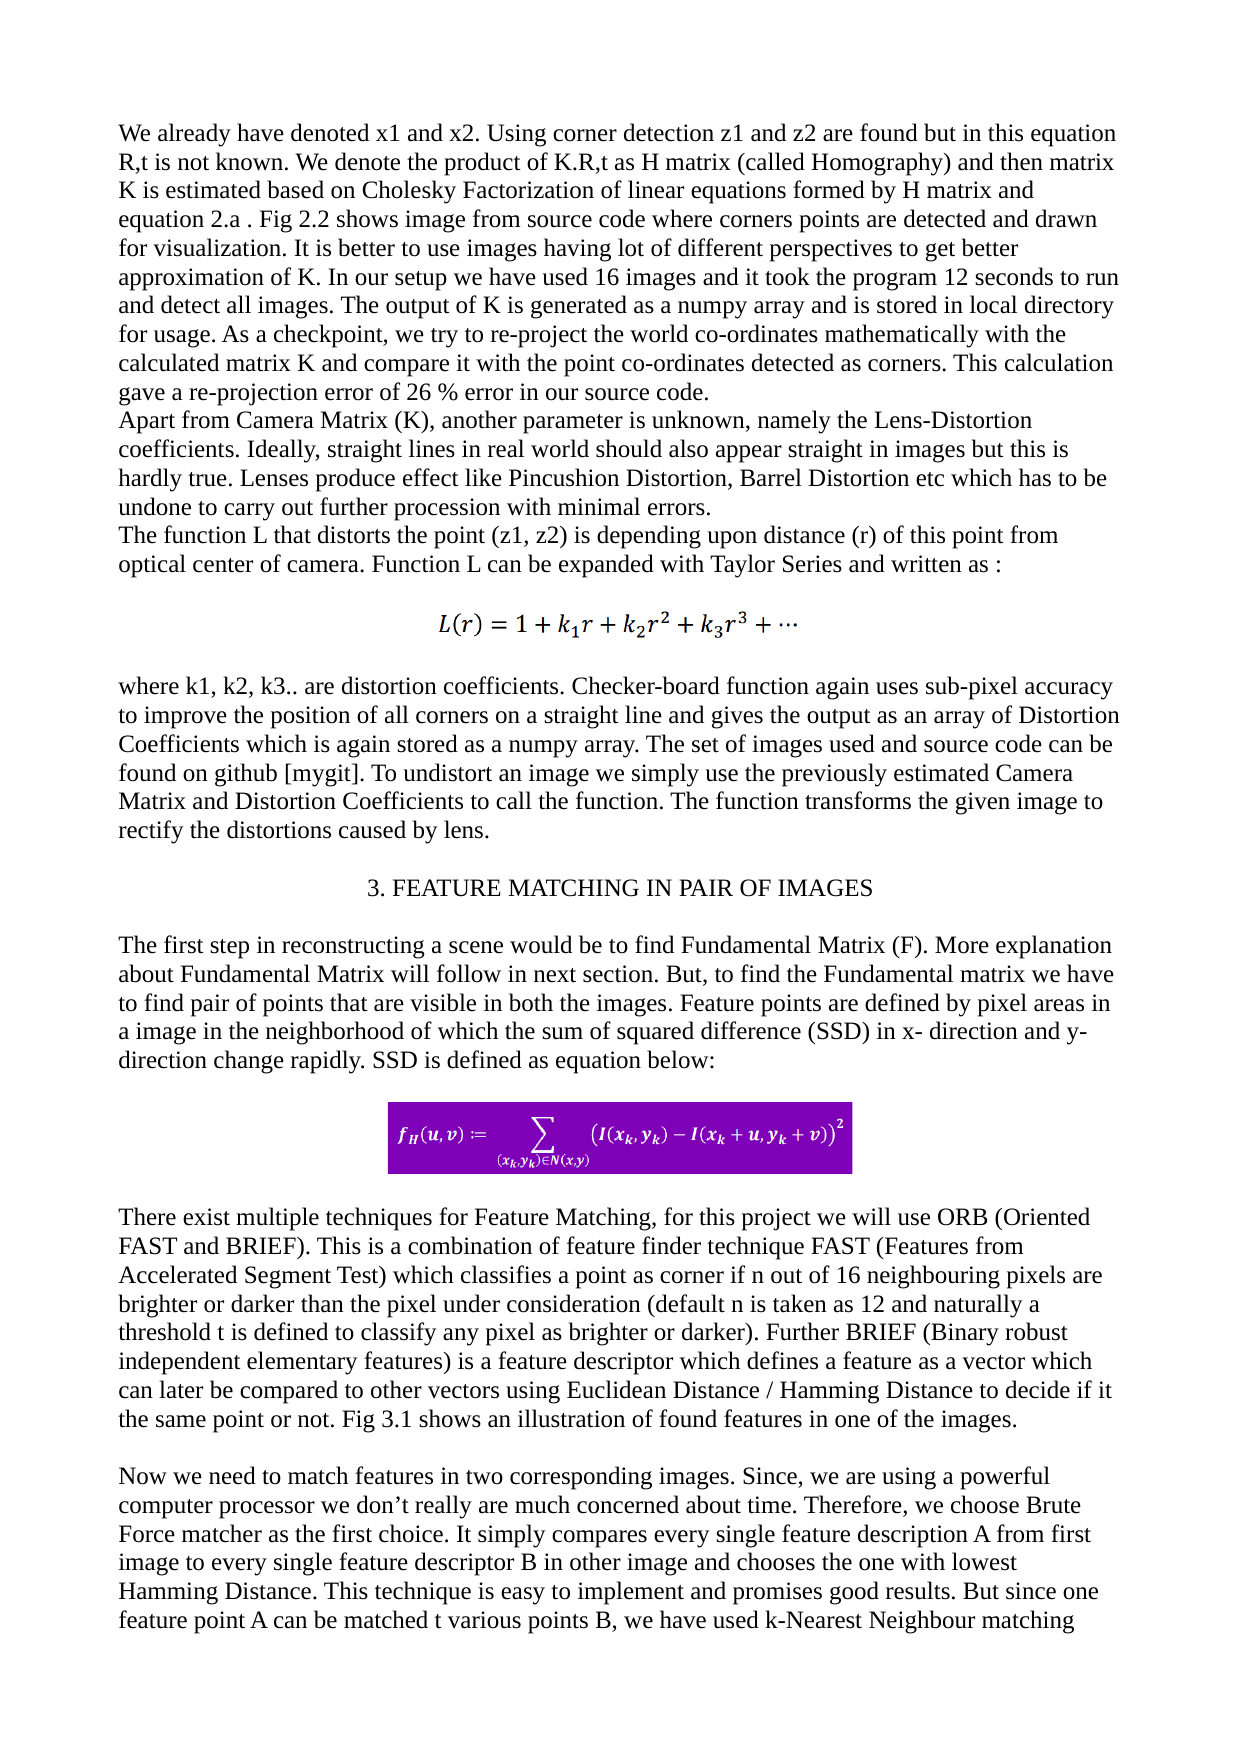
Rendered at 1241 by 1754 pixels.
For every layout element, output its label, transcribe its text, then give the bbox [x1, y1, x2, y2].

text The function L that distorts the point (z1, z2) is depending upon distance (r) of this point from optical center of camera. Function L can be expanded with Taylor Series and written as : [118, 521, 1122, 578]
picture [387, 1102, 853, 1174]
text Now we need to match features in two corresponding images. Since, we are using a powerful computer processor we don’t really are much concerned about time. Therefore, we choose Brute Force matcher as the first choice. It simply compares every single feature description A from first image to every single feature descriptor B in other image and chooses the one with lowest Hamming Distance. This technique is easy to implement and promises good results. But since one feature point A can be matched t various points B, we have used k-Nearest Neighbour matching [118, 1461, 1122, 1634]
text The first step in reconstructing a scene would be to find Fundamental Matrix (F). More explanation about Fundamental Matrix will follow in next section. But, to find the Fundamental matrix we have to find pair of points that are visible in both the images. Feature points are defined by pixel areas in a image in the neighborhood of which the sum of squared difference (SSD) in x- direction and y-direction change rapidly. SSD is defined as equation below: [118, 930, 1122, 1074]
text Apart from Camera Matrix (K), another parameter is unknown, namely the Lens-Distortion coefficients. Ideally, straight lines in real world should also appear straight in images but this is hardly true. Lenses produce effect like Pincushion Distortion, Barrel Distortion etc which has to be undone to carry out further procession with minimal errors. [118, 406, 1122, 521]
text We already have denoted x1 and x2. Using corner detection z1 and z2 are found but in this equation R,t is not known. We denote the product of K.R,t as H matrix (called Homography) and then matrix K is estimated based on Cholesky Factorization of linear equations formed by H matrix and equation 2.a . Fig 2.2 shows image from source code where corners points are detected and drawn for visualization. It is better to use images having lot of different perspectives to get better approximation of K. In our setup we have used 16 images and it took the program 12 seconds to run and detect all images. The output of K is generated as a numpy array and is stored in local directory for usage. As a checkpoint, we try to re-project the world co-ordinates mathematically with the calculated matrix K and compare it with the point co-ordinates detected as corners. This calculation gave a re-projection error of 26 % error in our source code. [118, 118, 1122, 406]
text where k1, k2, k3.. are distortion coefficients. Checker-board function again uses sub-pixel accuracy to improve the position of all corners on a straight line and gives the output as an array of Distortion Coefficients which is again stored as a numpy array. The set of images used and source code can be found on github [mygit]. To undistort an image we simply use the previously estimated Camera Matrix and Distortion Coefficients to call the function. The function transforms the given image to rectify the distortions caused by lens. [118, 671, 1122, 844]
picture [435, 606, 805, 643]
text There exist multiple techniques for Feature Matching, for this project we will use ORB (Oriented FAST and BRIEF). This is a combination of feature finder technique FAST (Features from Accelerated Segment Test) which classifies a point as corner if n out of 16 neighbouring pixels are brighter or darker than the pixel under consideration (default n is taken as 12 and naturally a threshold t is defined to classify any pixel as brighter or darker). Further BRIEF (Binary robust independent elementary features) is a feature descriptor which defines a feature as a vector which can later be compared to other vectors using Euclidean Distance / Hamming Distance to decide if it the same point or not. Fig 3.1 shows an illustration of found features in one of the images. [118, 1202, 1122, 1432]
text 3. FEATURE MATCHING IN PAIR OF IMAGES [118, 873, 1122, 901]
